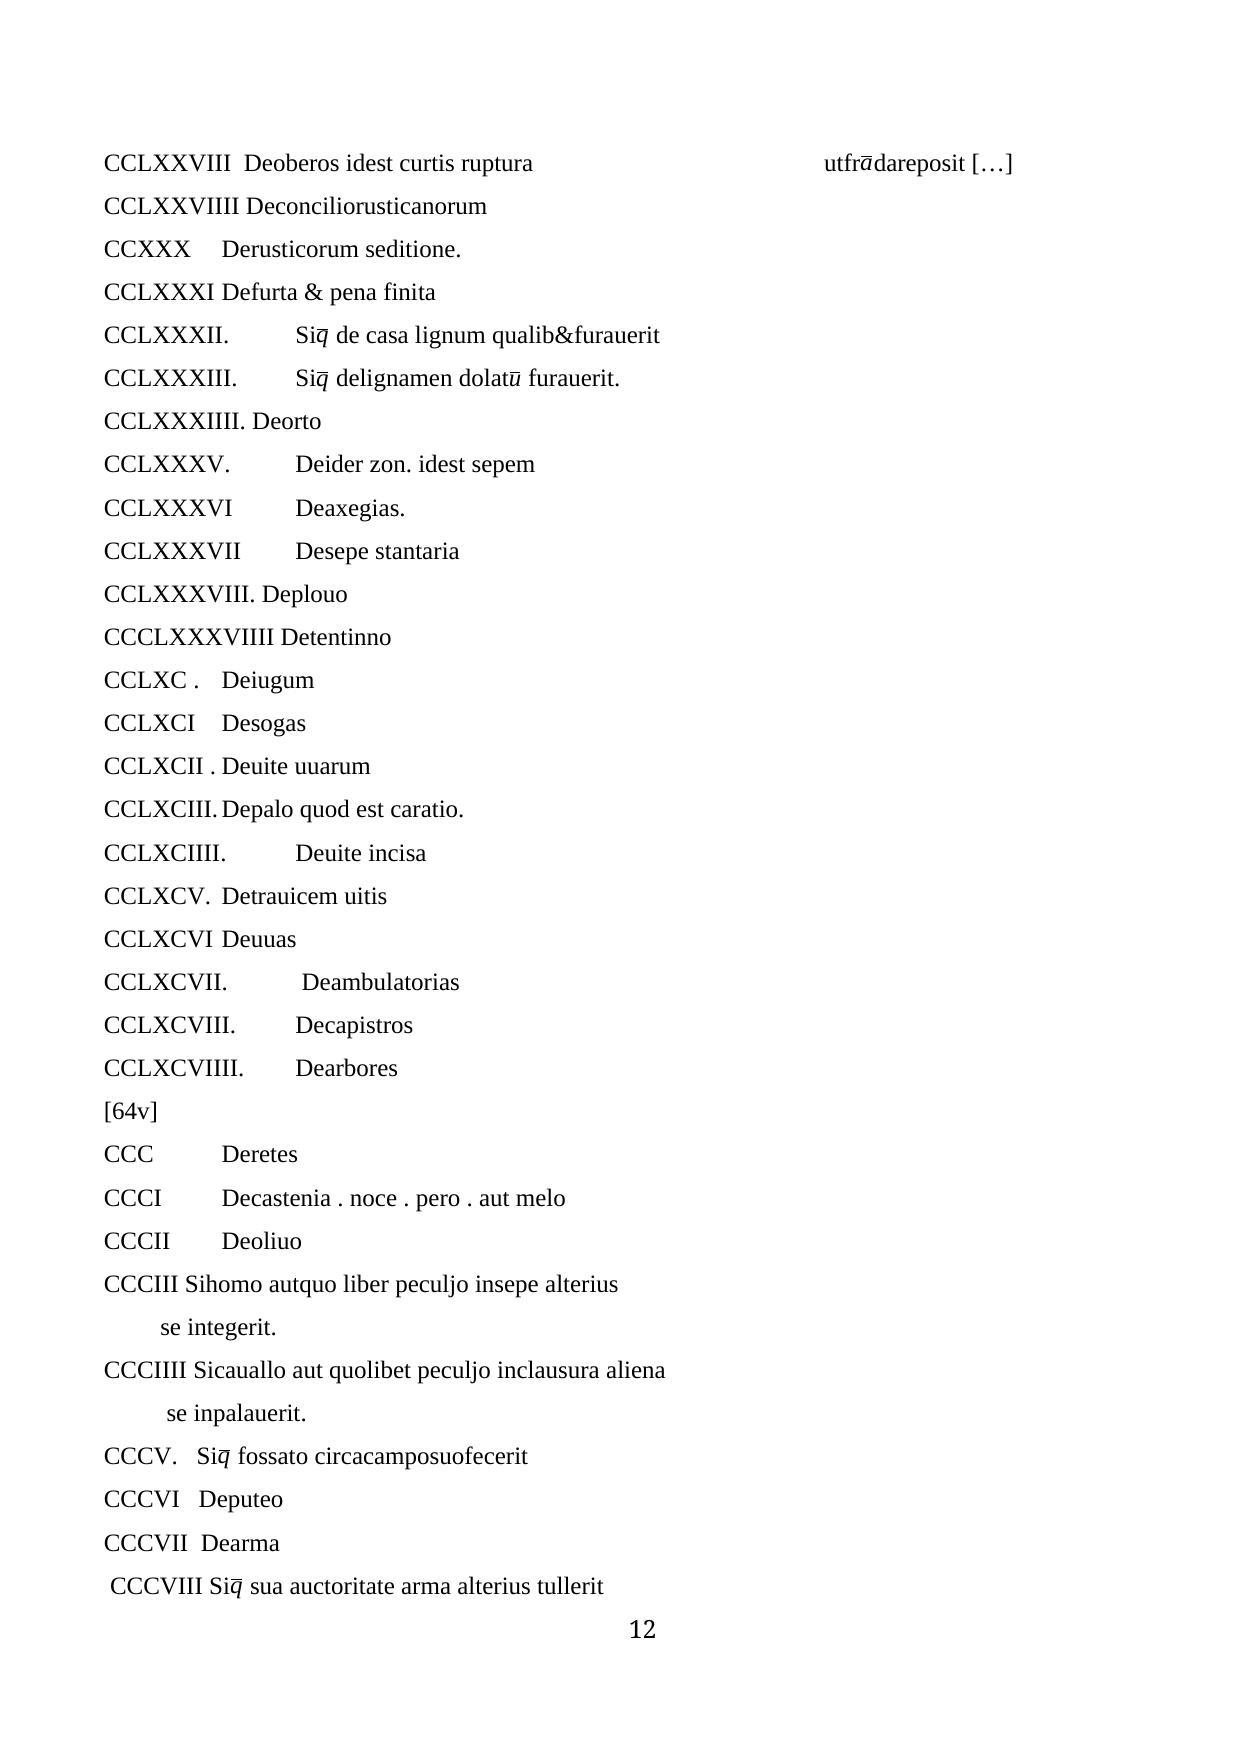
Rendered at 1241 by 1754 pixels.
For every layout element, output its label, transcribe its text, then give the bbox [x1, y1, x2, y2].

text CCCVI Deputeo [103, 1484, 1211, 1513]
text CCLXXXIIII. Deorto [103, 406, 1211, 435]
text CCLXXVIIII Deconciliorusticanorum [103, 191, 1211, 219]
text CCCII Deoliuo [103, 1226, 1211, 1254]
text CCLXXXVII Desepe stantaria [103, 536, 1211, 564]
text CCCI Decastenia . noce . pero . aut melo [103, 1183, 1211, 1211]
text CCCIII Sihomo autquo liber peculjo insepe alterius [103, 1269, 1211, 1298]
text [64v] [103, 1096, 1211, 1125]
text se integerit. [103, 1312, 1211, 1341]
text CCLXCIIII. Deuite incisa [103, 838, 1211, 866]
text CCCV. Si fossato circacamposuofecerit [103, 1441, 1211, 1470]
text CCCVIII Si sua auctoritate arma alterius tullerit [103, 1571, 1211, 1599]
text CCLXCI Desogas [103, 708, 1211, 737]
text se inpalauerit. [103, 1398, 1211, 1427]
text CCLXXXVI Deaxegias. [103, 493, 1211, 521]
text CCCVII Dearma [103, 1528, 1211, 1556]
text CCLXCV. Detrauicem uitis [103, 881, 1211, 909]
text CCCLXXXVIIII Detentinno [103, 622, 1211, 651]
text CCXXX Derusticorum seditione. [103, 234, 1211, 263]
text CCLXC . Deiugum [103, 665, 1211, 694]
text CCLXCVI Deuuas [103, 924, 1211, 953]
text CCLXXVIII Deoberos idest curtis ruptura utfrdareposit […] [103, 148, 1211, 176]
text CCLXXXII. Si de casa lignum qualib&furauerit [103, 320, 1211, 349]
text CCLXCVII. Deambulatorias [103, 967, 1211, 996]
text CCLXXXI Defurta & pena finita [103, 277, 1211, 306]
text CCLXXXV. Deider zon. idest sepem [103, 449, 1211, 478]
text CCLXXXIII. Si delignamen dolat furauerit. [103, 363, 1211, 392]
text CCLXXXVIII. Deplouo [103, 579, 1211, 608]
text CCLXCII . Deuite uuarum [103, 751, 1211, 780]
text CCCIIII Sicauallo aut quolibet peculjo inclausura aliena [103, 1355, 1211, 1384]
text CCLXCVIIII. Dearbores [103, 1053, 1211, 1082]
text CCC Deretes [103, 1139, 1211, 1168]
text CCLXCIII. Depalo quod est caratio. [103, 794, 1211, 823]
text CCLXCVIII. Decapistros [103, 1010, 1211, 1039]
